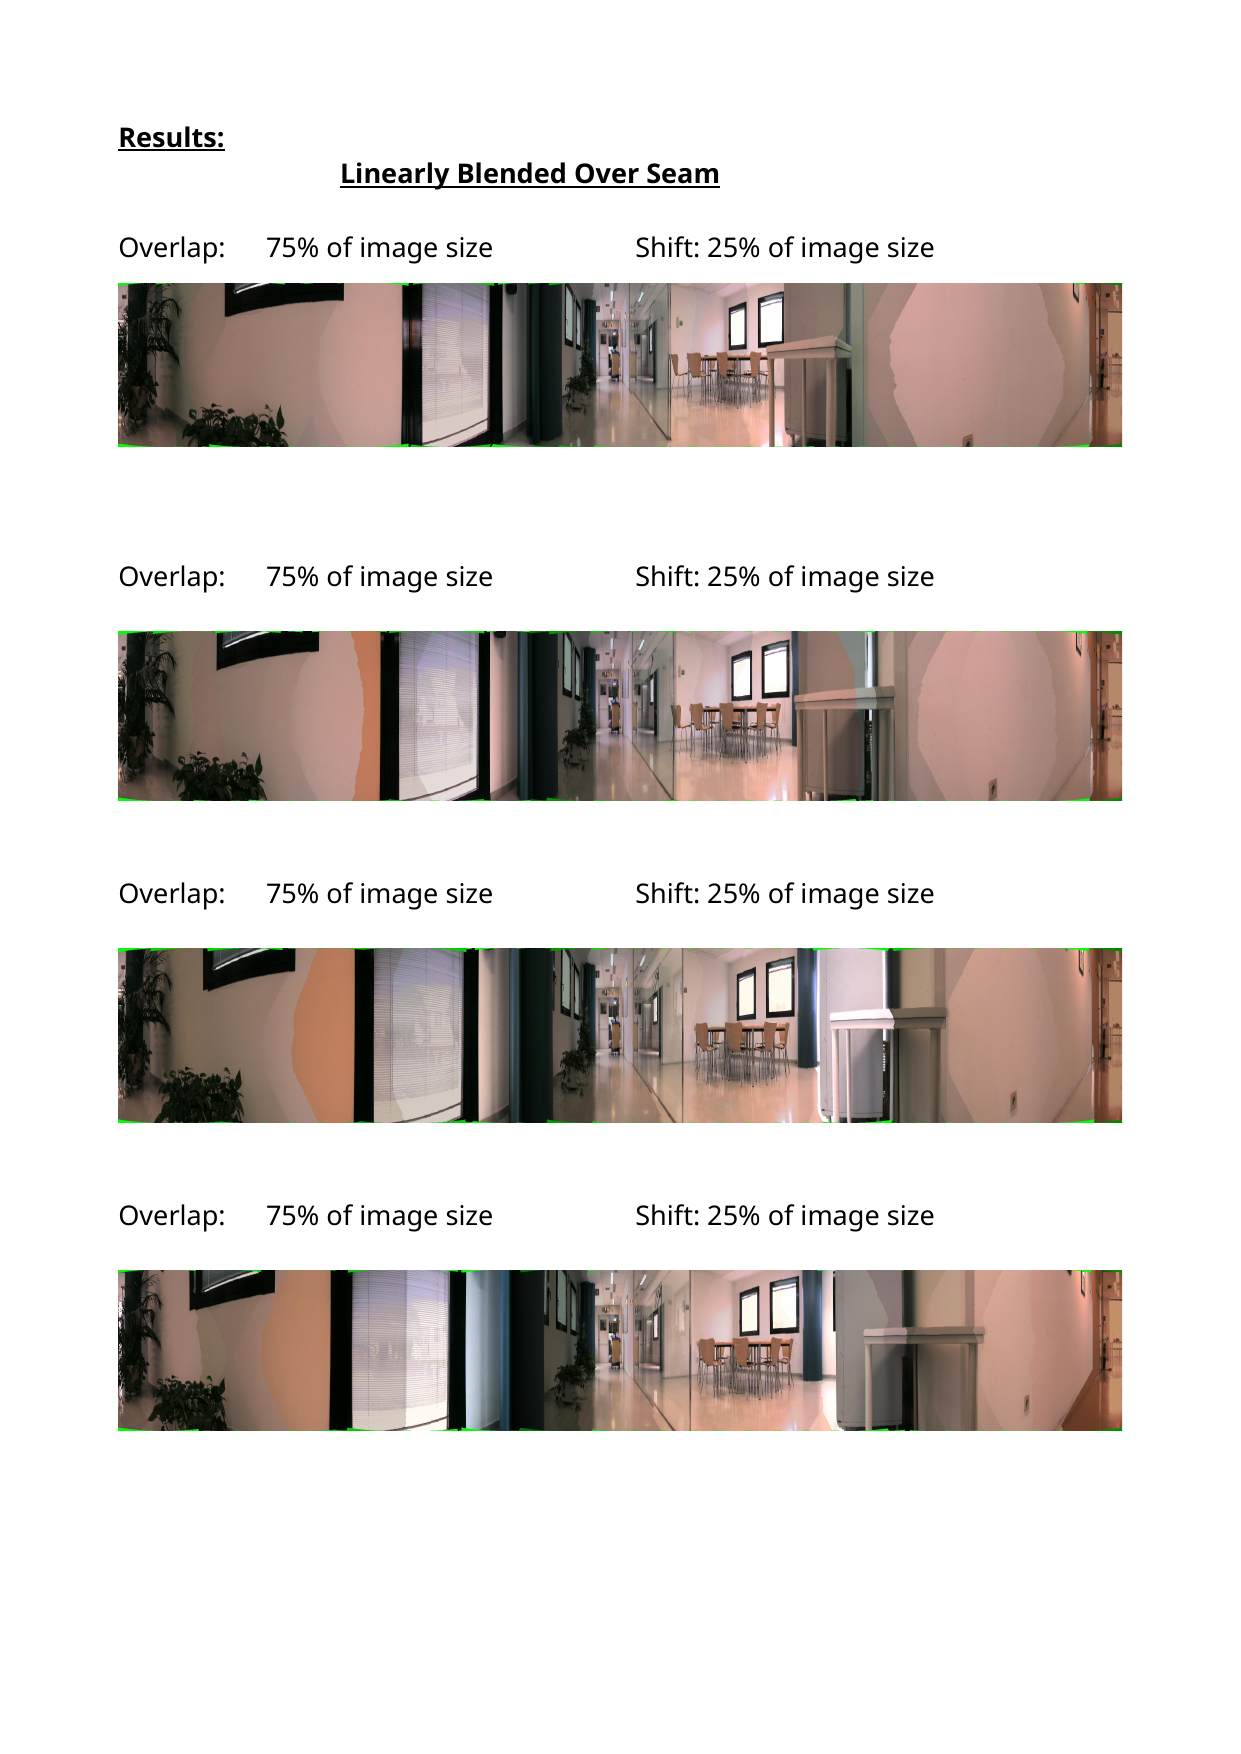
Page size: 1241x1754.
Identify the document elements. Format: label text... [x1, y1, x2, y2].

text Overlap: 75% of image size Shift: 25% of image size [118, 874, 1122, 911]
text Overlap: 75% of image size Shift: 25% of image size [118, 1196, 1122, 1233]
picture [118, 631, 1123, 801]
text Overlap: 75% of image size Shift: 25% of image size [118, 557, 1122, 594]
picture [118, 1270, 1123, 1431]
text Overlap: 75% of image size Shift: 25% of image size [118, 229, 1122, 266]
picture [118, 948, 1123, 1123]
picture [118, 283, 1123, 447]
text Linearly Blended Over Seam [118, 155, 1122, 192]
text Results: [118, 118, 1122, 155]
